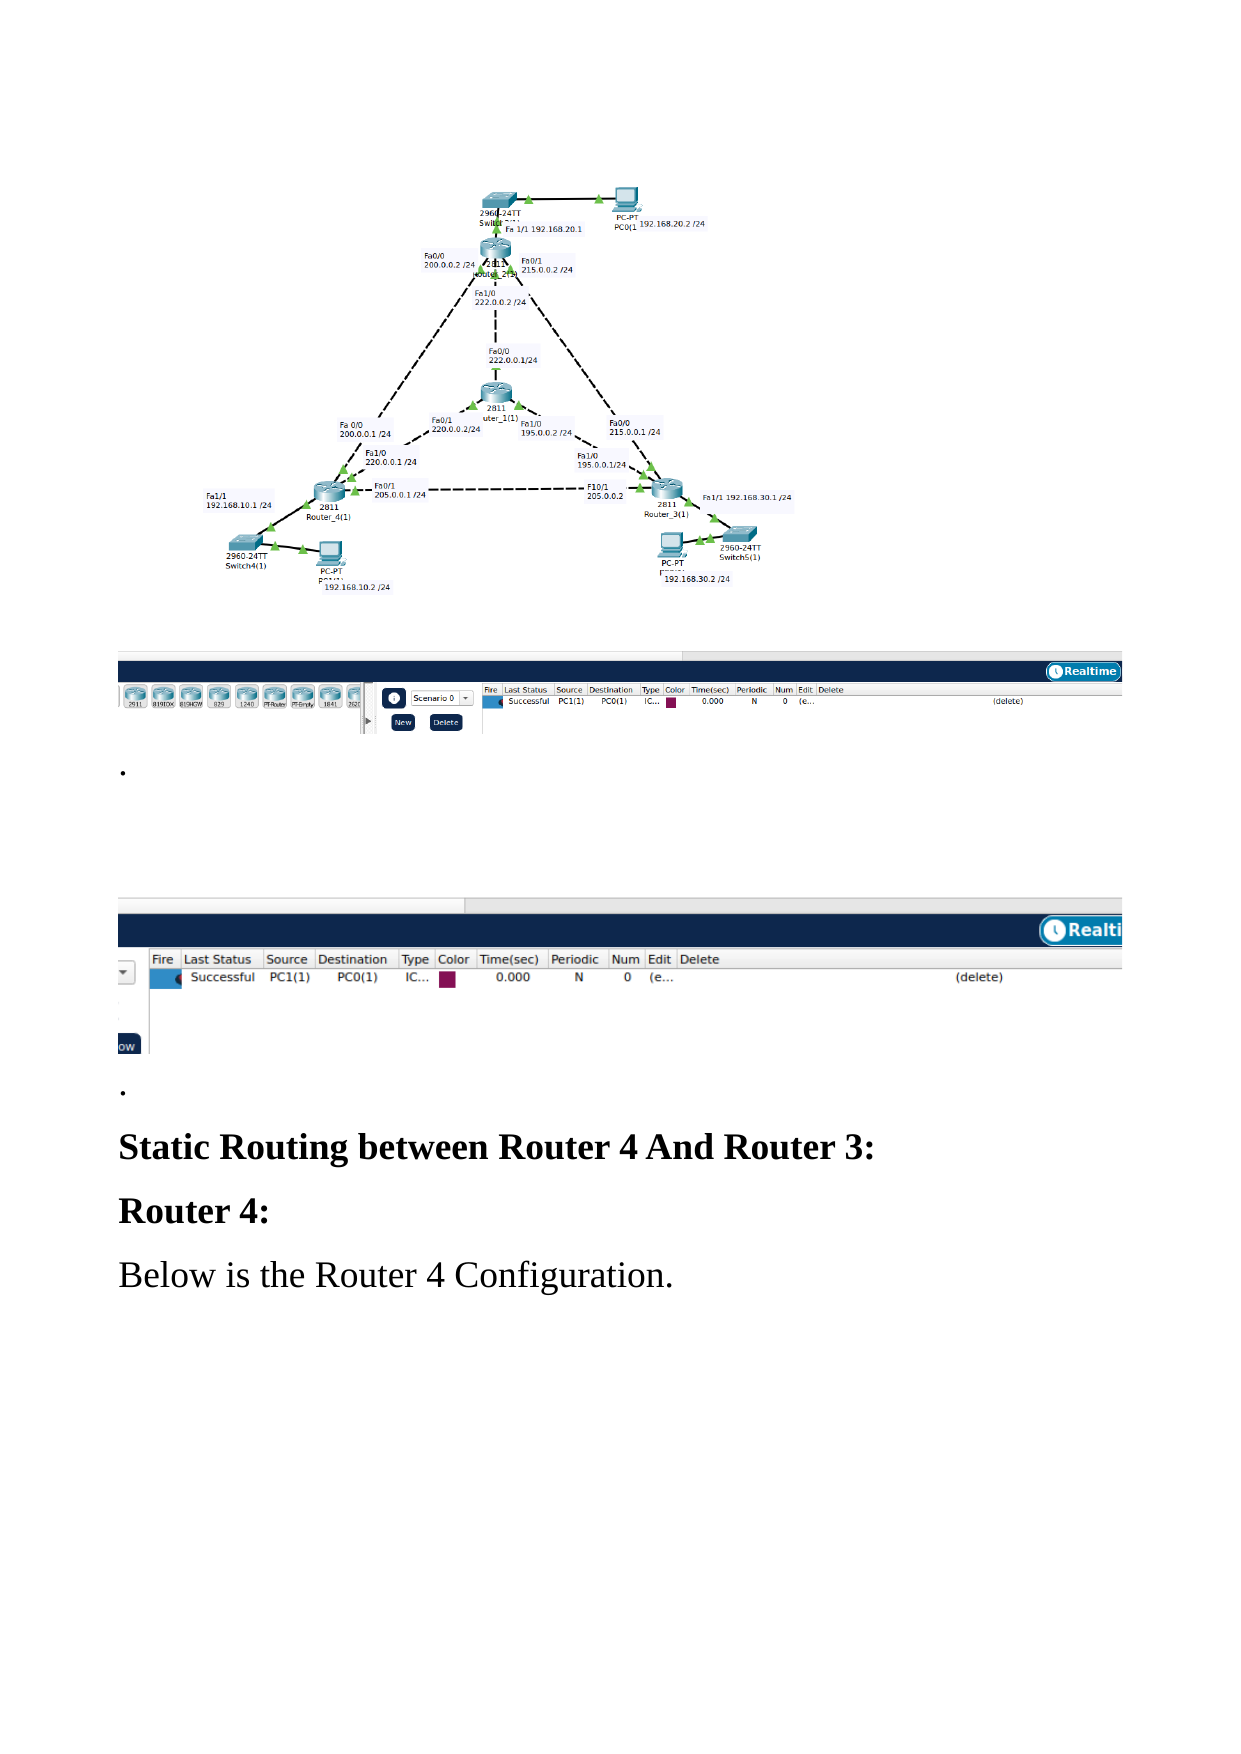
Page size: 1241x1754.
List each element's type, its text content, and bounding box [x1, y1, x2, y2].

picture [118, 176, 1123, 734]
text Below is the Router 4 Configuration. [118, 1252, 1122, 1296]
text . [118, 734, 1122, 783]
text Router 4: [118, 1188, 1122, 1231]
text . [118, 1054, 1122, 1103]
picture [1105, 923, 1123, 936]
text Static Routing between Router 4 And Router 3: [118, 1124, 1122, 1167]
picture [1093, 927, 1102, 936]
picture [1082, 927, 1091, 936]
picture [1070, 923, 1080, 936]
picture [1044, 920, 1065, 941]
picture [118, 804, 1123, 1054]
